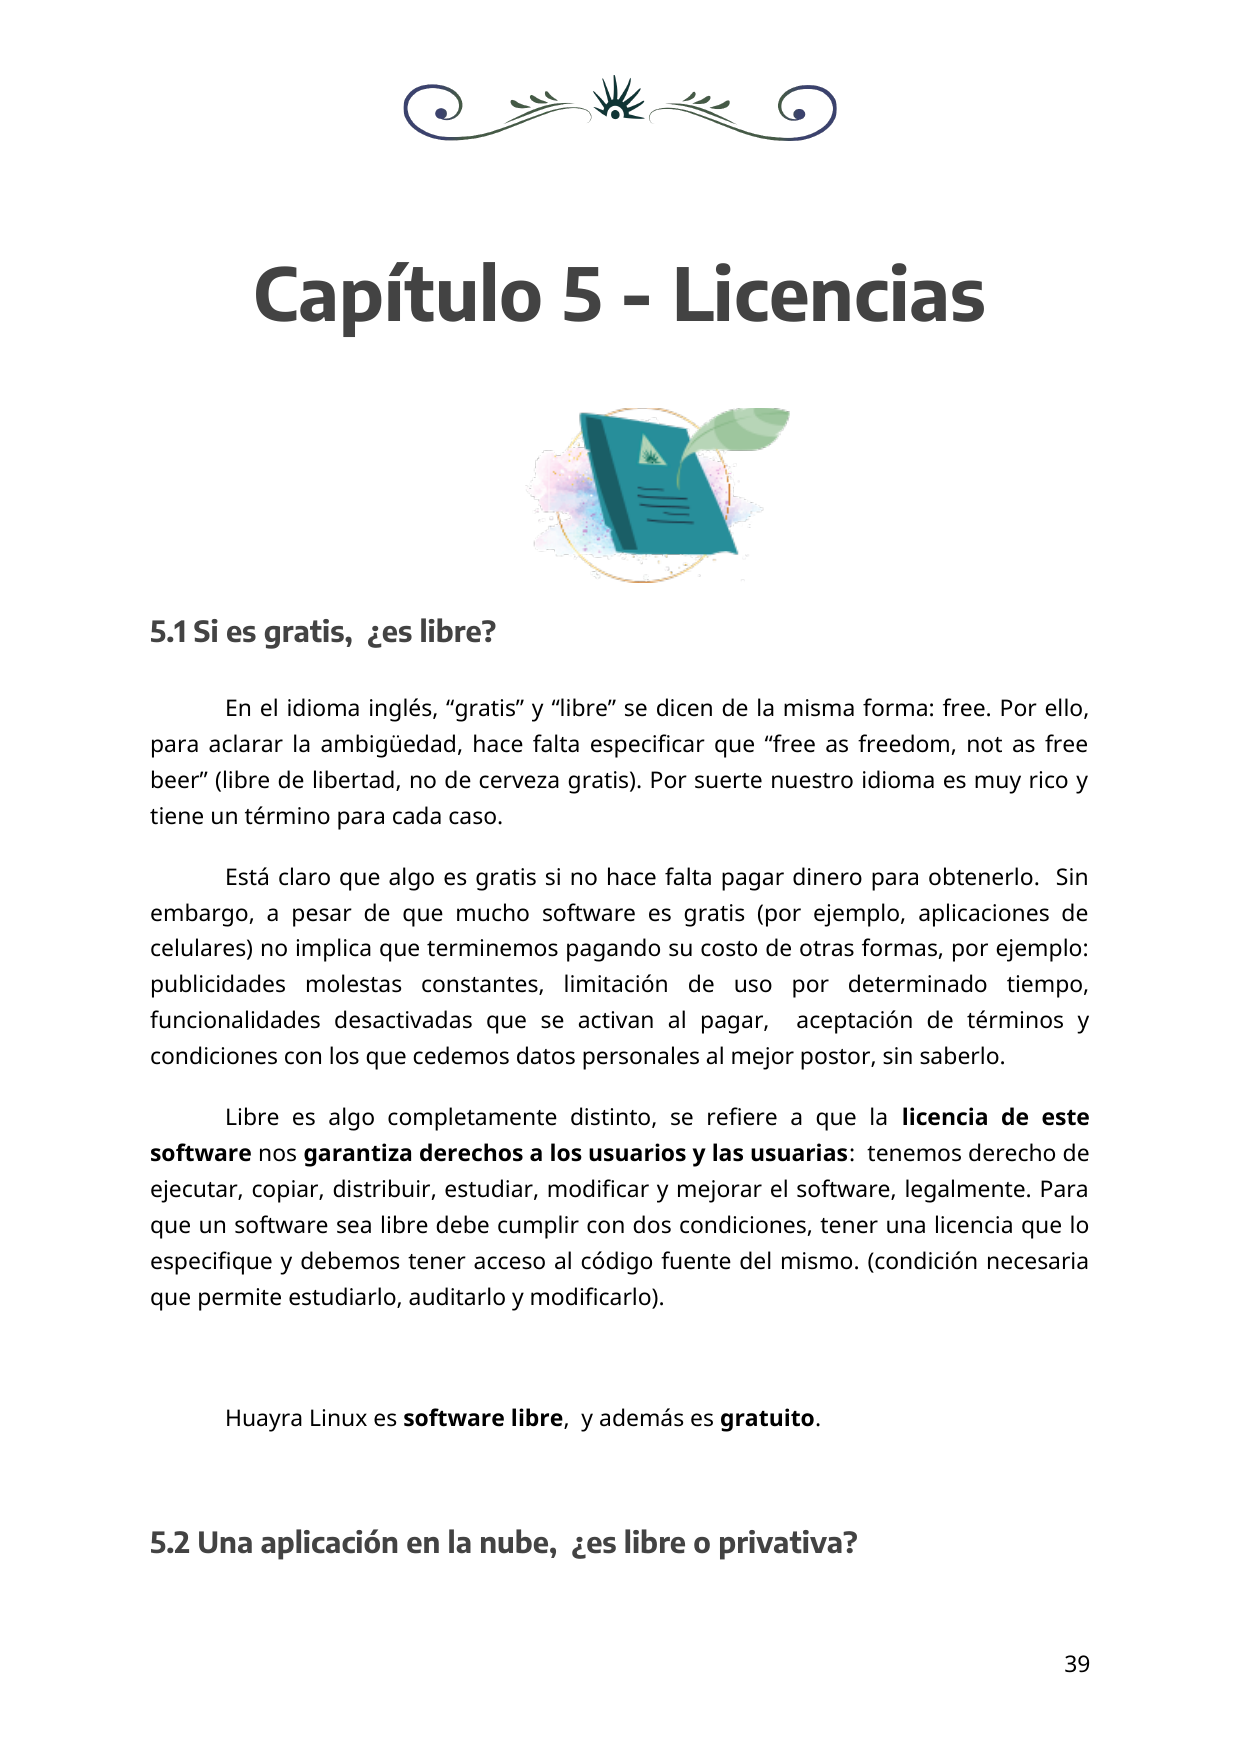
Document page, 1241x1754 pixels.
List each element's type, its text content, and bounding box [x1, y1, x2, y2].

text Huayra Linux es software libre, y además es gratuito. [150, 1402, 1090, 1433]
subtitle Capítulo 5 - Licencias [150, 246, 1090, 337]
picture [525, 408, 790, 583]
text En el idioma inglés, “gratis” y “libre” se dicen de la misma forma: free. Por ello, para aclarar la ambigüedad, hace falta especificar que “free as freedom, not as free beer” (libre de libertad, no de cerveza gratis). Por suerte nuestro idioma es muy rico y tiene un término para cada caso. [150, 692, 1090, 831]
text Libre es algo completamente distinto, se refiere a que la licencia de este software nos garantiza derechos a los usuarios y las usuarias: tenemos derecho de ejecutar, copiar, distribuir, estudiar, modificar y mejorar el software, legalmente. Para que un software sea libre debe cumplir con dos condiciones, tener una licencia que lo especifique y debemos tener acceso al código fuente del mismo. (condición necesaria que permite estudiarlo, auditarlo y modificarlo). [150, 1101, 1090, 1312]
picture [403, 75, 837, 141]
text Está claro que algo es gratis si no hace falta pagar dinero para obtenerlo. Sin embargo, a pesar de que mucho software es gratis (por ejemplo, aplicaciones de celulares) no implica que terminemos pagando su costo de otras formas, por ejemplo: publicidades molestas constantes, limitación de uso por determinado tiempo, funcionalidades desactivadas que se activan al pagar, aceptación de términos y condiciones con los que cedemos datos personales al mejor postor, sin saberlo. [150, 861, 1090, 1071]
subtitle 5.2 Una aplicación en la nube, ¿es libre o privativa? [150, 1523, 1090, 1560]
subtitle 5.1 Si es gratis, ¿es libre? [150, 612, 1090, 649]
